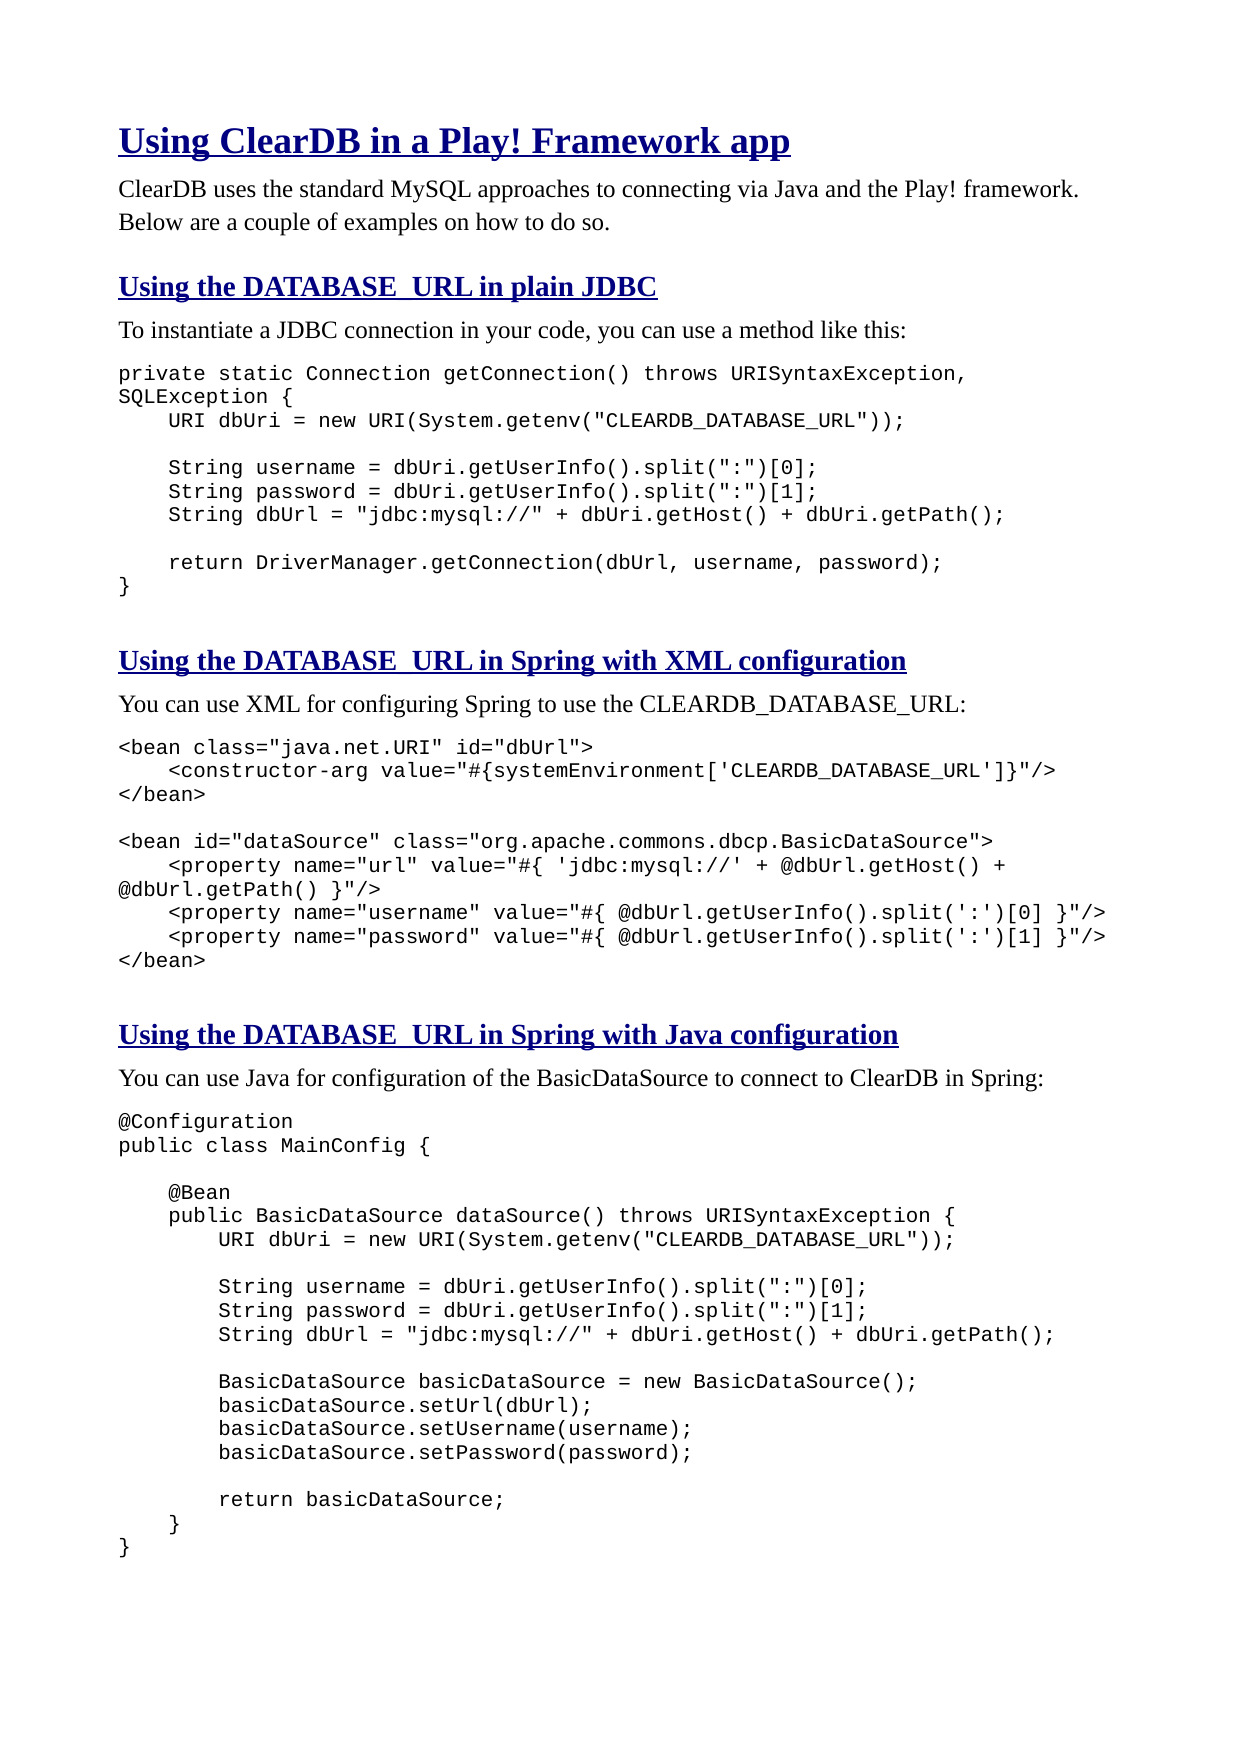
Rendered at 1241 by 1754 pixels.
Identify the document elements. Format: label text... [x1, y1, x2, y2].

text return basicDataSource; [118, 1489, 1122, 1513]
text basicDataSource.setUsername(username); [118, 1418, 1122, 1442]
text public BasicDataSource dataSource() throws URISyntaxException { [118, 1206, 1122, 1229]
text basicDataSource.setPassword(password); [118, 1442, 1122, 1466]
text </bean> [118, 949, 1122, 973]
text String password = dbUri.getUserInfo().split(":")[1]; [118, 481, 1122, 504]
subtitle Using ClearDB in a Play! Framework app [118, 118, 1122, 161]
subtitle Using the DATABASE_URL in plain JDBC [118, 269, 1122, 302]
text String dbUrl = "jdbc:mysql://" + dbUri.getHost() + dbUri.getPath(); [118, 504, 1122, 528]
text String username = dbUri.getUserInfo().split(":")[0]; [118, 457, 1122, 481]
text @Configuration [118, 1111, 1122, 1134]
text You can use XML for configuring Spring to use the CLEARDB_DATABASE_URL: [118, 689, 1122, 718]
text ClearDB uses the standard MySQL approaches to connecting via Java and the Play! framework. Below are a couple of examples on how to do so. [118, 174, 1122, 236]
text } [118, 575, 1122, 599]
text } [118, 1513, 1122, 1537]
text <property name="username" value="#{ @dbUrl.getUserInfo().split(':')[0] }"/> [118, 902, 1122, 926]
text return DriverManager.getConnection(dbUrl, username, password); [118, 552, 1122, 575]
text String username = dbUri.getUserInfo().split(":")[0]; [118, 1276, 1122, 1300]
text String dbUrl = "jdbc:mysql://" + dbUri.getHost() + dbUri.getPath(); [118, 1324, 1122, 1347]
text String password = dbUri.getUserInfo().split(":")[1]; [118, 1300, 1122, 1324]
text <property name="url" value="#{ 'jdbc:mysql://' + @dbUrl.getHost() + @dbUrl.getPath() }"/> [118, 855, 1122, 902]
text } [118, 1537, 1122, 1560]
text </bean> [118, 784, 1122, 808]
subtitle Using the DATABASE_URL in Spring with Java configuration [118, 1017, 1122, 1051]
text public class MainConfig { [118, 1134, 1122, 1158]
text To instantiate a JDBC connection in your code, you can use a method like this: [118, 315, 1122, 344]
text URI dbUri = new URI(System.getenv("CLEARDB_DATABASE_URL")); [118, 1229, 1122, 1253]
text <bean class="java.net.URI" id="dbUrl"> [118, 737, 1122, 760]
text <property name="password" value="#{ @dbUrl.getUserInfo().split(':')[1] }"/> [118, 926, 1122, 949]
text <constructor-arg value="#{systemEnvironment['CLEARDB_DATABASE_URL']}"/> [118, 760, 1122, 784]
text BasicDataSource basicDataSource = new BasicDataSource(); [118, 1371, 1122, 1395]
text <bean id="dataSource" class="org.apache.commons.dbcp.BasicDataSource"> [118, 831, 1122, 855]
text @Bean [118, 1182, 1122, 1206]
text private static Connection getConnection() throws URISyntaxException, SQLException { [118, 363, 1122, 410]
text You can use Java for configuration of the BasicDataSource to connect to ClearDB in Spring: [118, 1063, 1122, 1092]
subtitle Using the DATABASE_URL in Spring with XML configuration [118, 643, 1122, 677]
text basicDataSource.setUrl(dbUrl); [118, 1395, 1122, 1418]
text URI dbUri = new URI(System.getenv("CLEARDB_DATABASE_URL")); [118, 410, 1122, 433]
